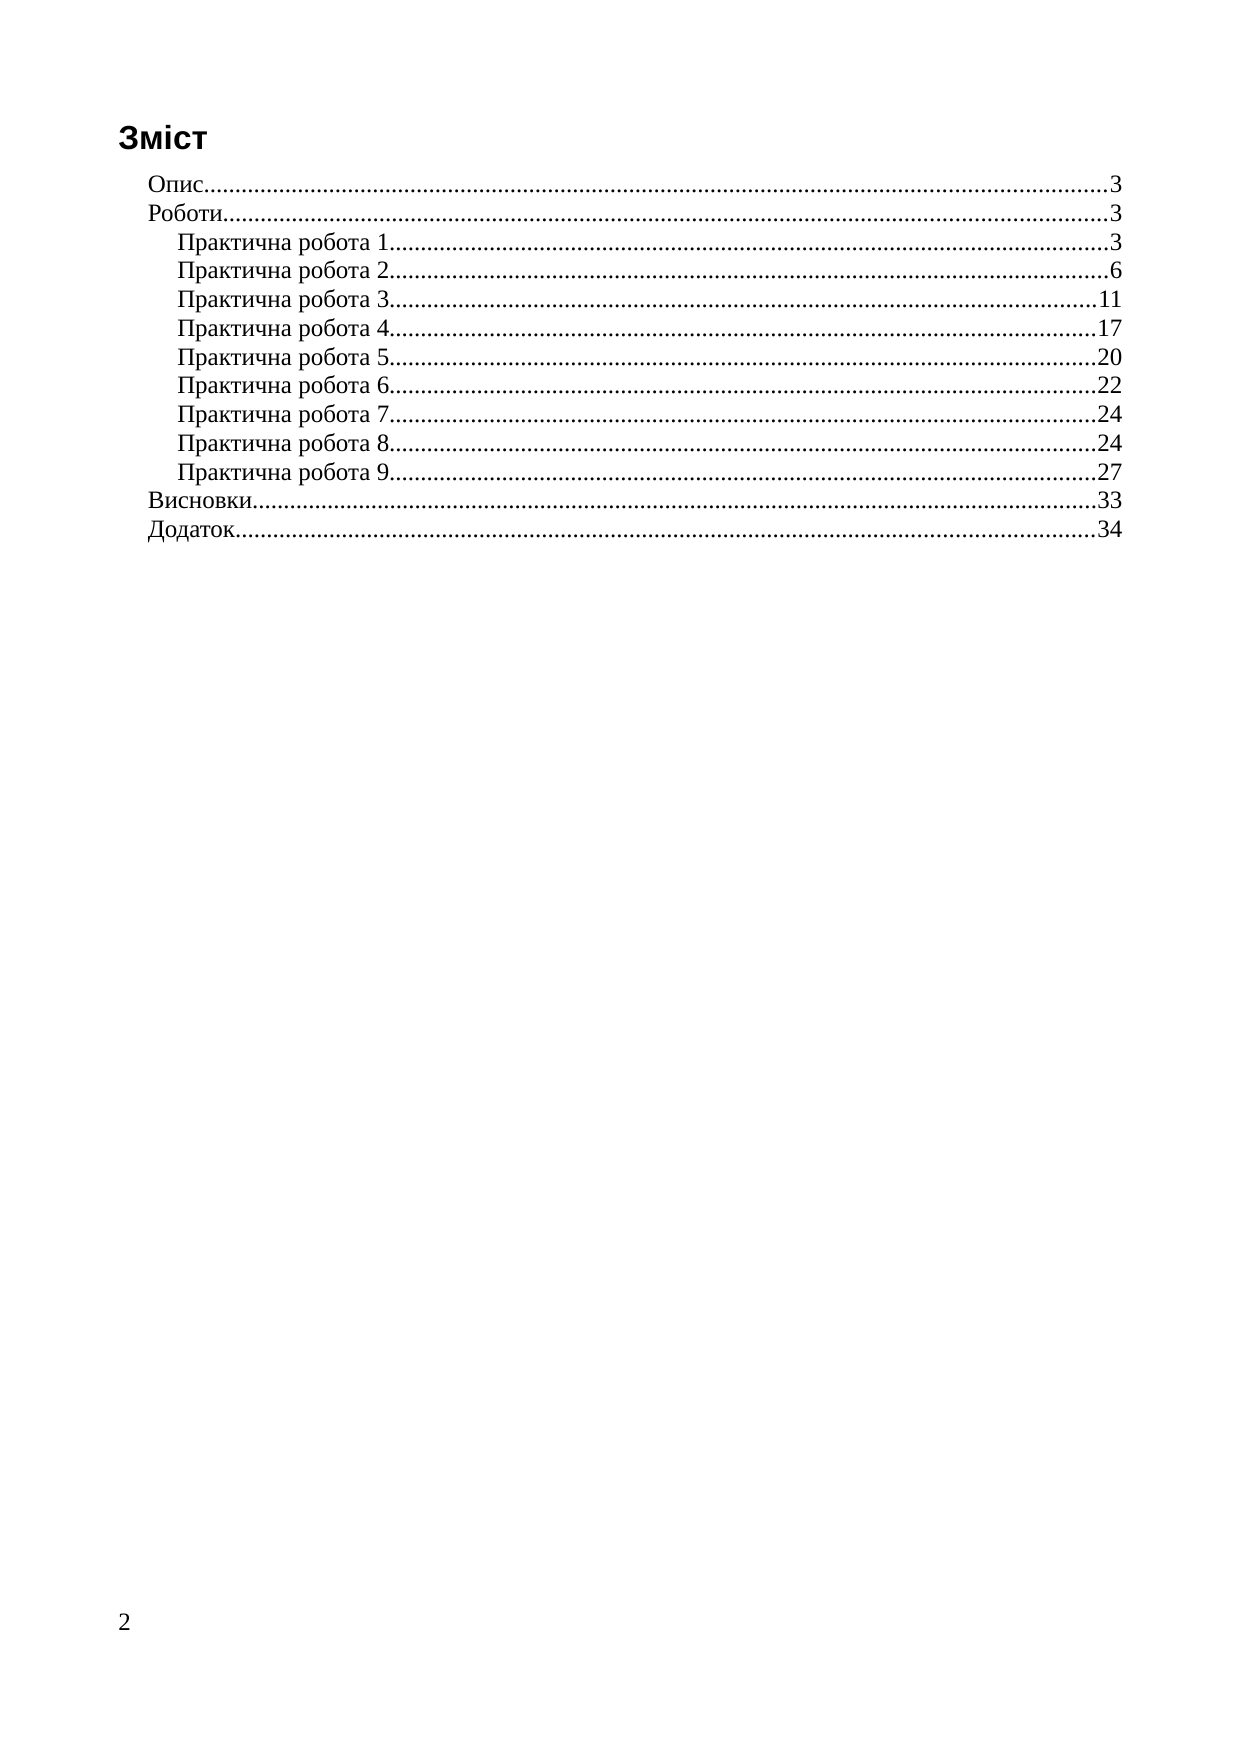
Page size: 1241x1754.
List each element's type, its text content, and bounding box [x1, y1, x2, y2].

text Практична робота 1 3 [177, 227, 1122, 255]
text Роботи 3 [148, 198, 1122, 227]
text Практична робота 8 24 [177, 428, 1122, 457]
text Практична робота 9 27 [177, 457, 1122, 485]
text Висновки 33 [148, 485, 1122, 514]
text Практична робота 3 11 [177, 284, 1122, 313]
subtitle Зміст [118, 118, 1122, 157]
text Практична робота 2 6 [177, 255, 1122, 284]
text Практична робота 4 17 [177, 313, 1122, 342]
text Практична робота 7 24 [177, 399, 1122, 428]
text Практична робота 5 20 [177, 342, 1122, 370]
text Додаток 34 [148, 514, 1122, 543]
text Опис 3 [148, 169, 1122, 198]
text Практична робота 6 22 [177, 370, 1122, 399]
